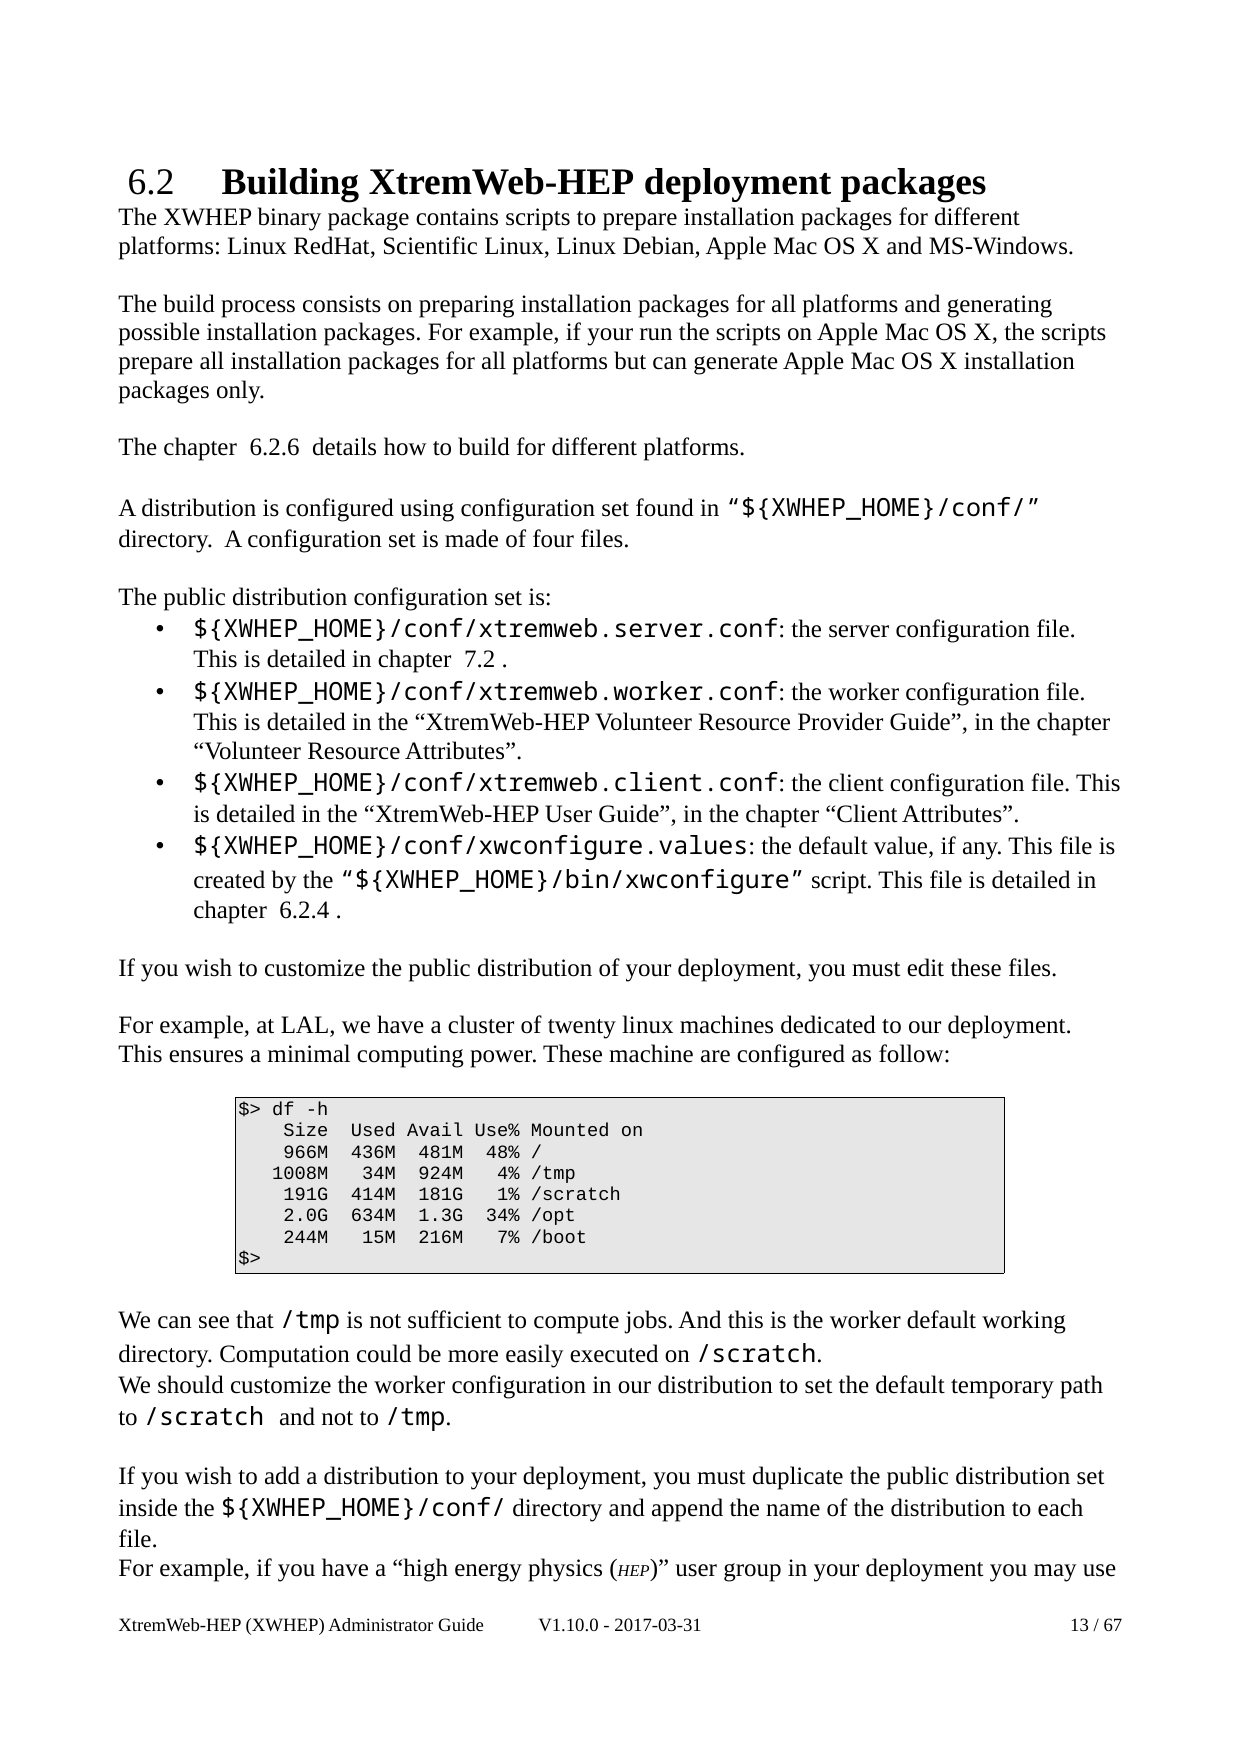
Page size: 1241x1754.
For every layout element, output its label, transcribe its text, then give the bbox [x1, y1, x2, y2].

text If you wish to customize the public distribution of your deployment, you must edit these files. [118, 953, 1122, 982]
text 1008M 34M 924M 4% /tmp [236, 1161, 1004, 1182]
text $> df -h [236, 1098, 1004, 1118]
list ${XWHEP_HOME}/conf/xtremweb.server.conf: the server configuration file. This is detailed in chapter 7.2. [156, 610, 1122, 673]
text The public distribution configuration set is: [118, 582, 1122, 610]
text A distribution is configured using configuration set found in “${XWHEP_HOME}/conf/” directory. A configuration set is made of four files. [118, 490, 1122, 553]
text 244M 15M 216M 7% /boot [236, 1224, 1004, 1246]
text We should customize the worker configuration in our distribution to set the default temporary path to /scratch and not to /tmp. [118, 1370, 1121, 1433]
list ${XWHEP_HOME}/conf/xtremweb.worker.conf: the worker configuration file. This is detailed in the “XtremWeb-HEP Volunteer Resource Provider Guide”, in the chapter “Volunteer Resource Attributes”. [156, 673, 1122, 765]
text $> [236, 1246, 1004, 1273]
text If you wish to add a distribution to your deployment, you must duplicate the public distribution set inside the ${XWHEP_HOME}/conf/ directory and append the name of the distribution to each file. [118, 1461, 1121, 1553]
text For example, at LAL, we have a cluster of twenty linux machines dedicated to our deployment. This ensures a minimal computing power. These machine are configured as follow: [118, 1011, 1122, 1068]
list ${XWHEP_HOME}/conf/xtremweb.client.conf: the client configuration file. This is detailed in the “XtremWeb-HEP User Guide”, in the chapter “Client Attributes”. [156, 765, 1122, 827]
text The XWHEP binary package contains scripts to prepare installation packages for different platforms: Linux RedHat, Scientific Linux, Linux Debian, Apple Mac OS X and MS-Windows. [118, 202, 1122, 260]
text The build process consists on preparing installation packages for all platforms and generating possible installation packages. For example, if your run the scripts on Apple Mac OS X, the scripts prepare all installation packages for all platforms but can generate Apple Mac OS X installation packages only. [118, 289, 1122, 404]
text Size Used Avail Use% Mounted on [236, 1118, 1004, 1139]
text 2.0G 634M 1.3G 34% /opt [236, 1203, 1004, 1224]
text 191G 414M 181G 1% /scratch [236, 1182, 1004, 1203]
text 966M 436M 481M 48% / [236, 1139, 1004, 1161]
text The chapter 6.2.6 details how to build for different platforms. [118, 432, 1122, 461]
text We can see that /tmp is not sufficient to compute jobs. And this is the worker default working directory. Computation could be more easily executed on /scratch. [118, 1302, 1121, 1370]
text For example, if you have a “high energy physics (hep)” user group in your deployment you may use [118, 1553, 1122, 1582]
list ${XWHEP_HOME}/conf/xwconfigure.values: the default value, if any. This file is created by the “${XWHEP_HOME}/bin/xwconfigure” script. This file is detailed in chapter 6.2.4. [156, 827, 1122, 924]
subtitle Building XtremWeb-HEP deployment packages [118, 159, 1122, 202]
